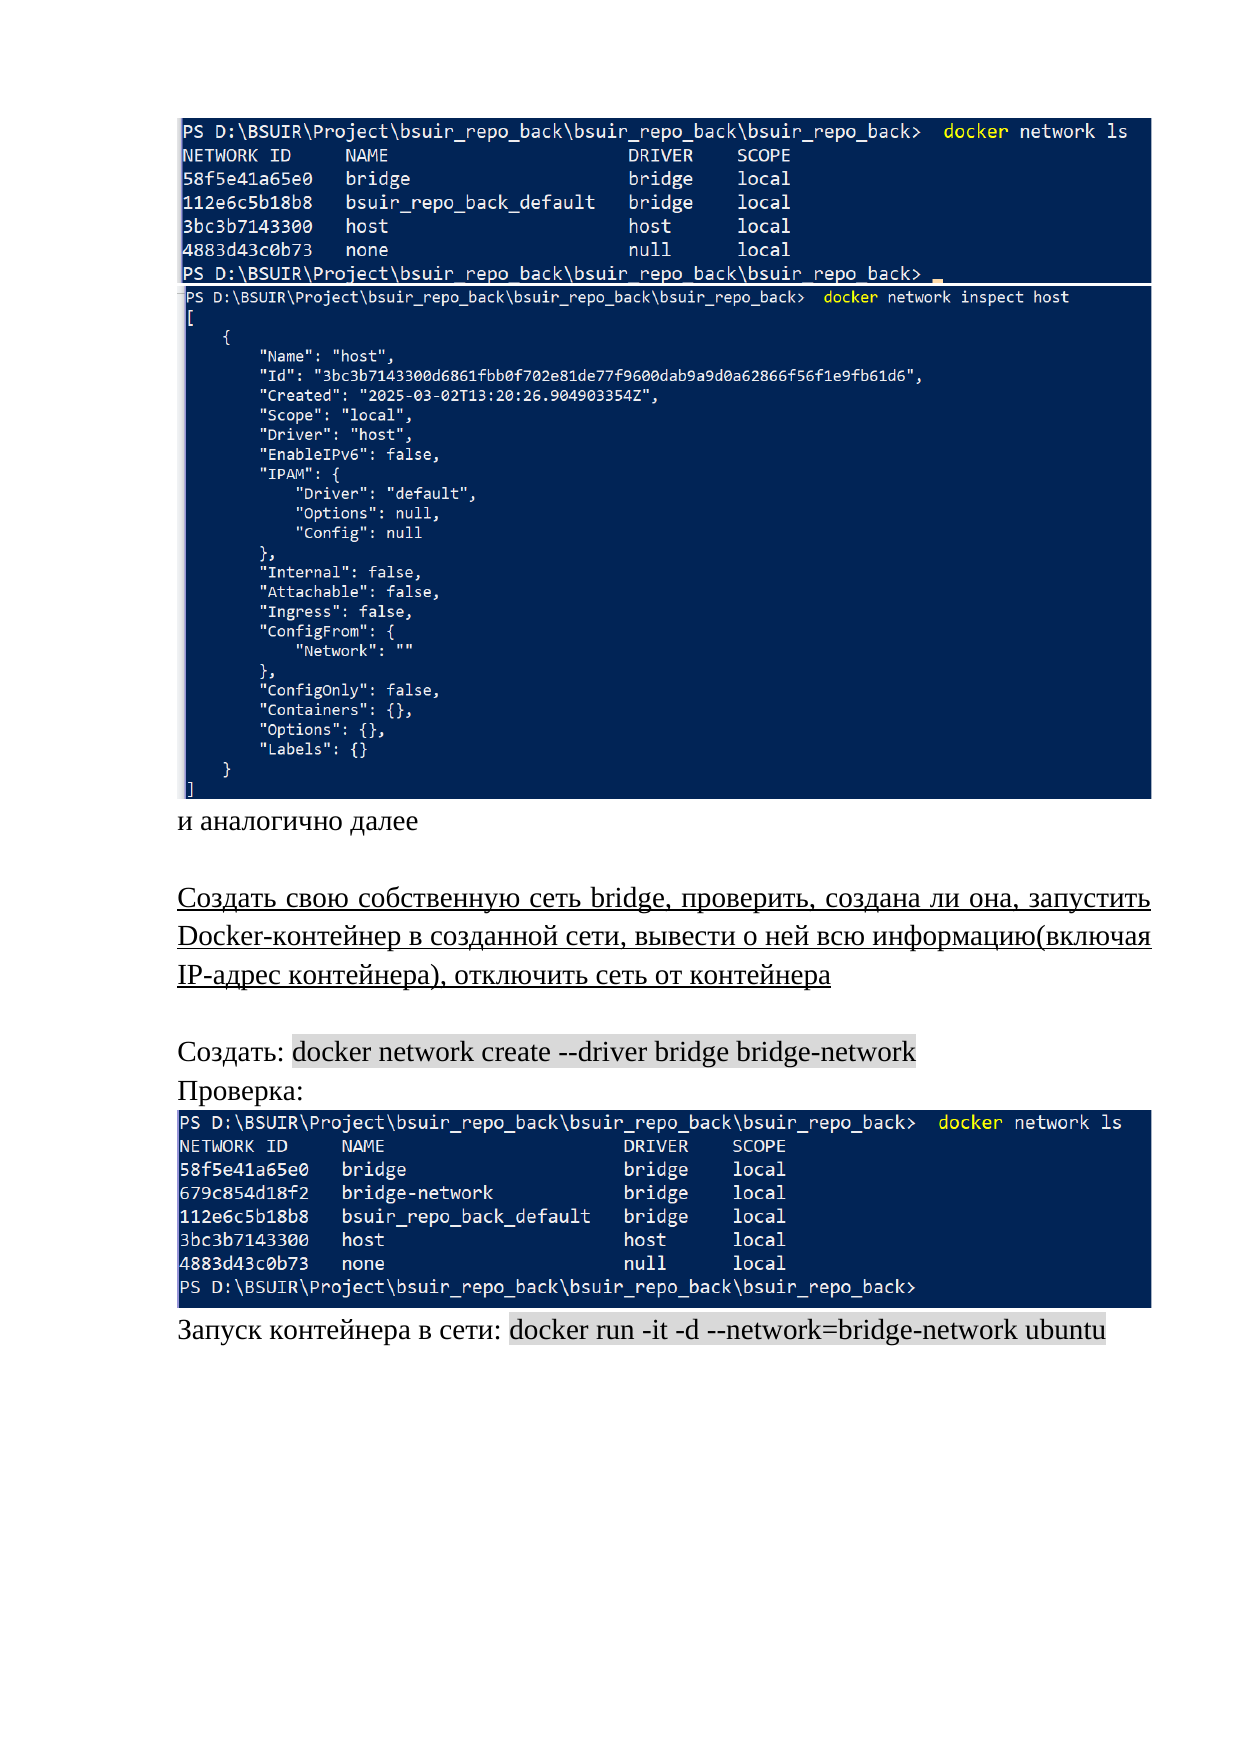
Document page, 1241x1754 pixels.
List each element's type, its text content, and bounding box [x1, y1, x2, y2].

text IP-адрес контейнера), отключить сеть от контейнера [177, 949, 1152, 991]
text и аналогично далее [177, 803, 1152, 836]
text Создать свою собственную сеть bridge, проверить, создана ли она, запустить Docker-контейнер в созданной сети, вывести о ней всю информацию(включая [177, 880, 1152, 948]
picture [177, 118, 1152, 283]
picture [177, 286, 1152, 799]
picture [177, 1110, 1152, 1308]
text Проверка: [177, 1073, 1152, 1110]
text Cоздать: docker network create --driver bridge bridge-network [177, 1034, 1152, 1068]
text Запуск контейнера в сети: docker run -it -d --network=bridge-network ubuntu [177, 1312, 1152, 1345]
